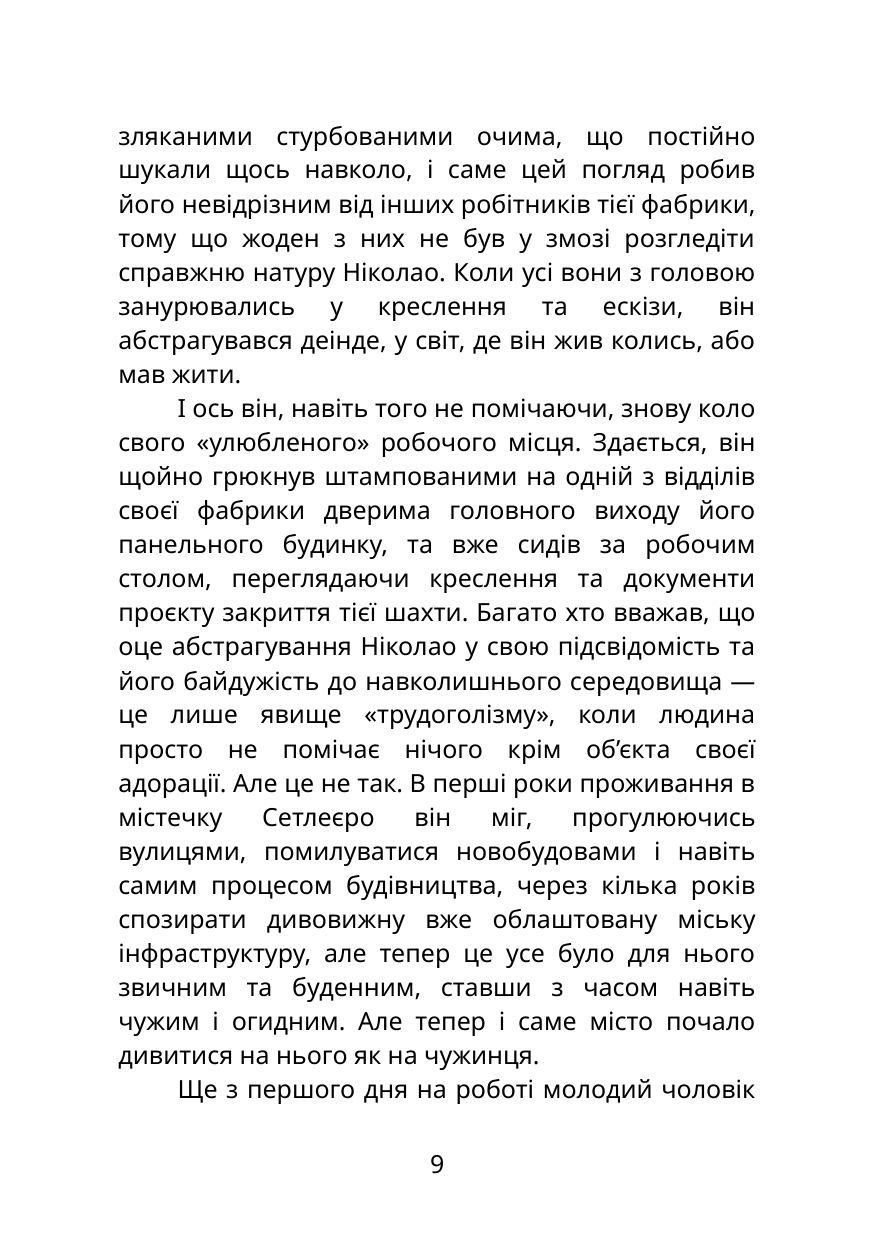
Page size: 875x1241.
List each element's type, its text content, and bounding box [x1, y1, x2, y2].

text Ще з першого дня на роботі молодий чоловік [118, 1072, 756, 1106]
text зляканими стурбованими очима, що постійно шукали щось навколо, і саме цей погляд робив його невідрізним від інших робітників тієї фабрики, тому що жоден з них не був у змозі розгледіти справжню натуру Ніколао. Коли усі вони з головою занурювались у креслення та ескізи, він абстрагувався деінде, у світ, де він жив колись, або мав жити. [118, 118, 756, 391]
text І ось він, навіть того не помічаючи, знову коло свого «улюбленого» робочого місця. Здається, він щойно грюкнув штампованими на одній з відділів своєї фабрики дверима головного виходу його панельного будинку, та вже сидів за робочим столом, переглядаючи креслення та документи проєкту закриття тієї шахти. Багато хто вважав, що оце абстрагування Ніколао у свою підсвідомість та його байдужість до навколишнього середовища — це лише явище «трудоголізму», коли людина просто не помічає нічого крім об’єкта своєї адорації. Але це не так. В перші роки проживання в містечку Сетлеєро він міг, прогулюючись вулицями, помилуватися новобудовами і навіть самим процесом будівництва, через кілька років спозирати дивовижну вже облаштовану міську інфраструктуру, але тепер це усе було для нього звичним та буденним, ставши з часом навіть чужим і огидним. Але тепер і саме місто почало дивитися на нього як на чужинця. [118, 391, 756, 1072]
